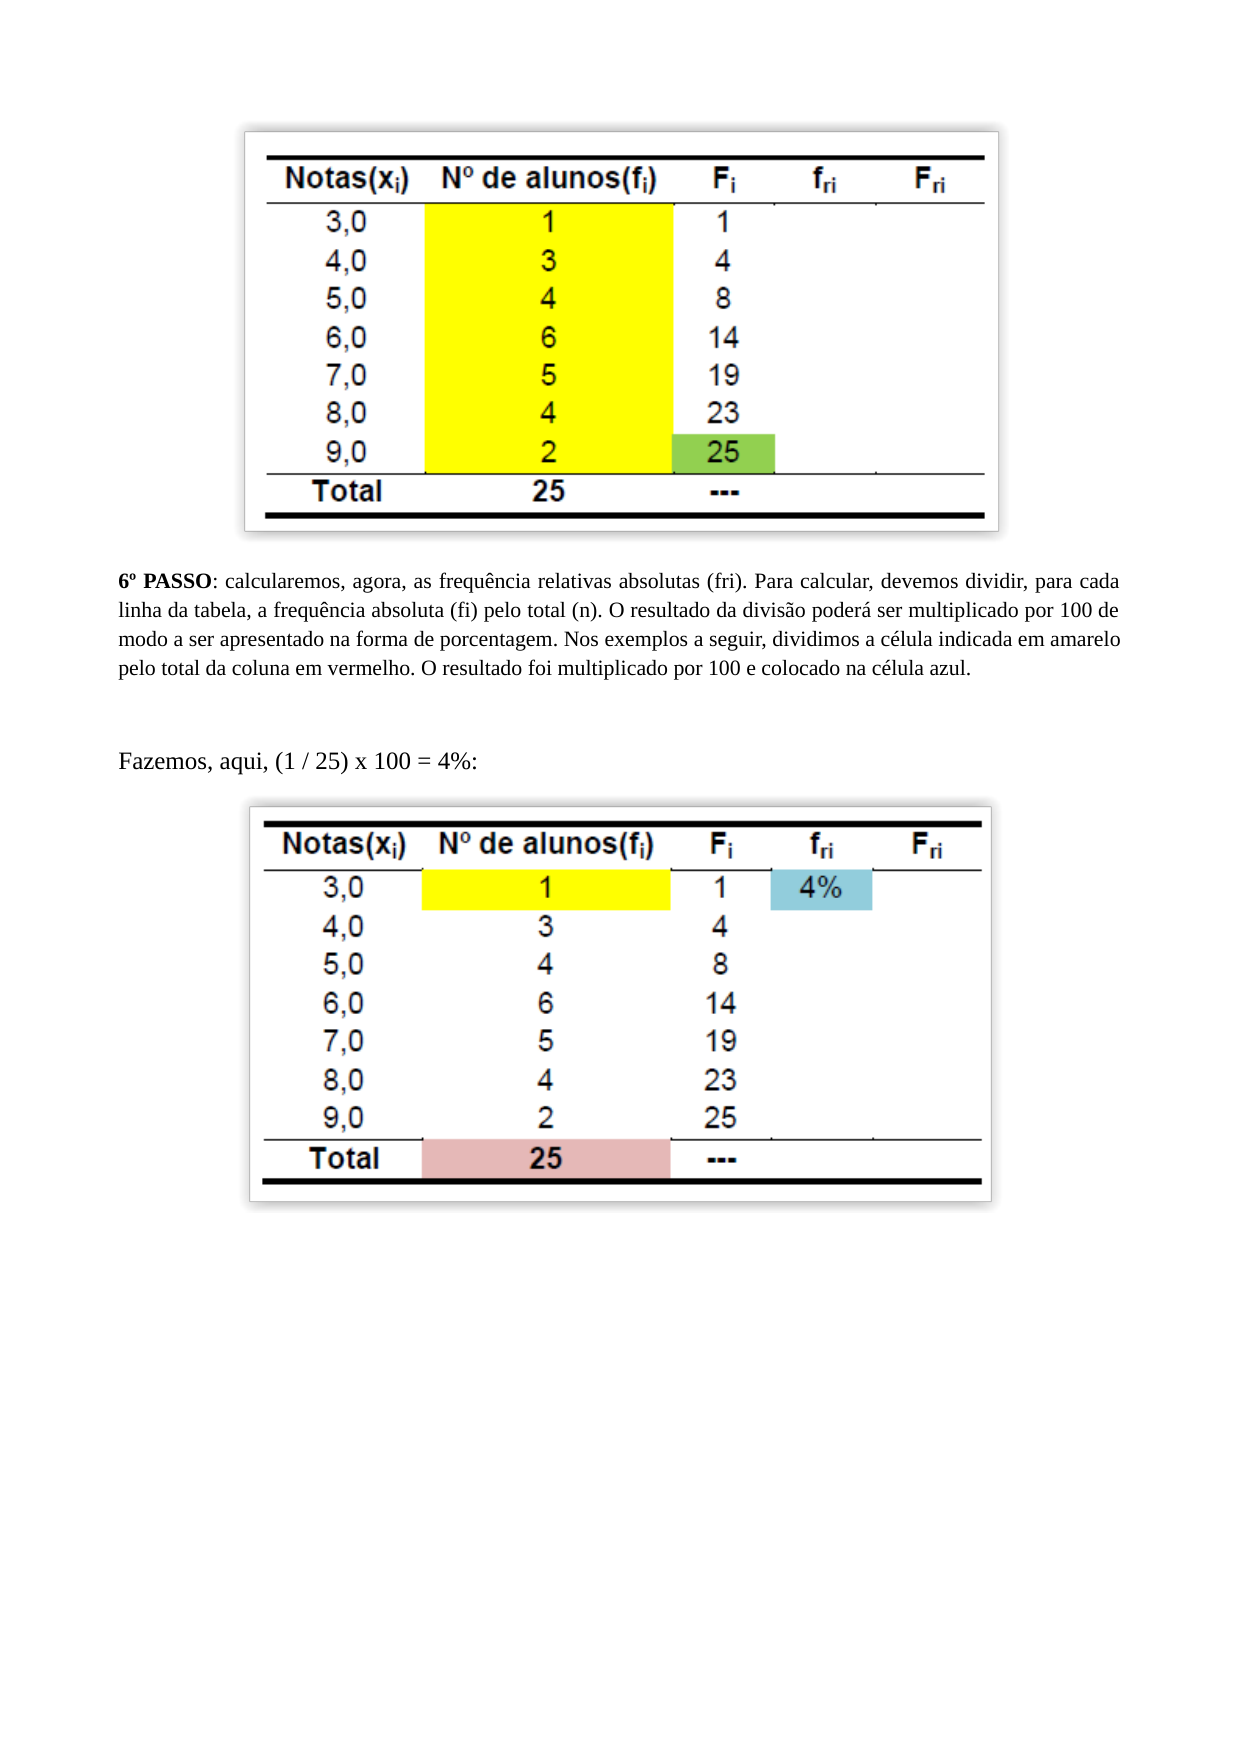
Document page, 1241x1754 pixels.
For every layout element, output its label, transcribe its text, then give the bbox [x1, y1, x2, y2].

picture [236, 793, 1004, 1213]
text Fazemos, aqui, (1 / 25) x 100 = 4%: [118, 746, 1122, 775]
text 6º PASSO: calcularemos, agora, as frequência relativas absolutas (fri). Para calcular, devemos dividir, para cada linha da tabela, a frequência absoluta (fi) pelo total (n). O resultado da divisão poderá ser multiplicado por 100 de modo a ser apresentado na forma de porcentagem. Nos exemplos a seguir, dividimos a célula indicada em amarelo pelo total da coluna em vermelho. O resultado foi multiplicado por 100 e colocado na célula azul. [118, 568, 1122, 680]
picture [231, 118, 1010, 544]
